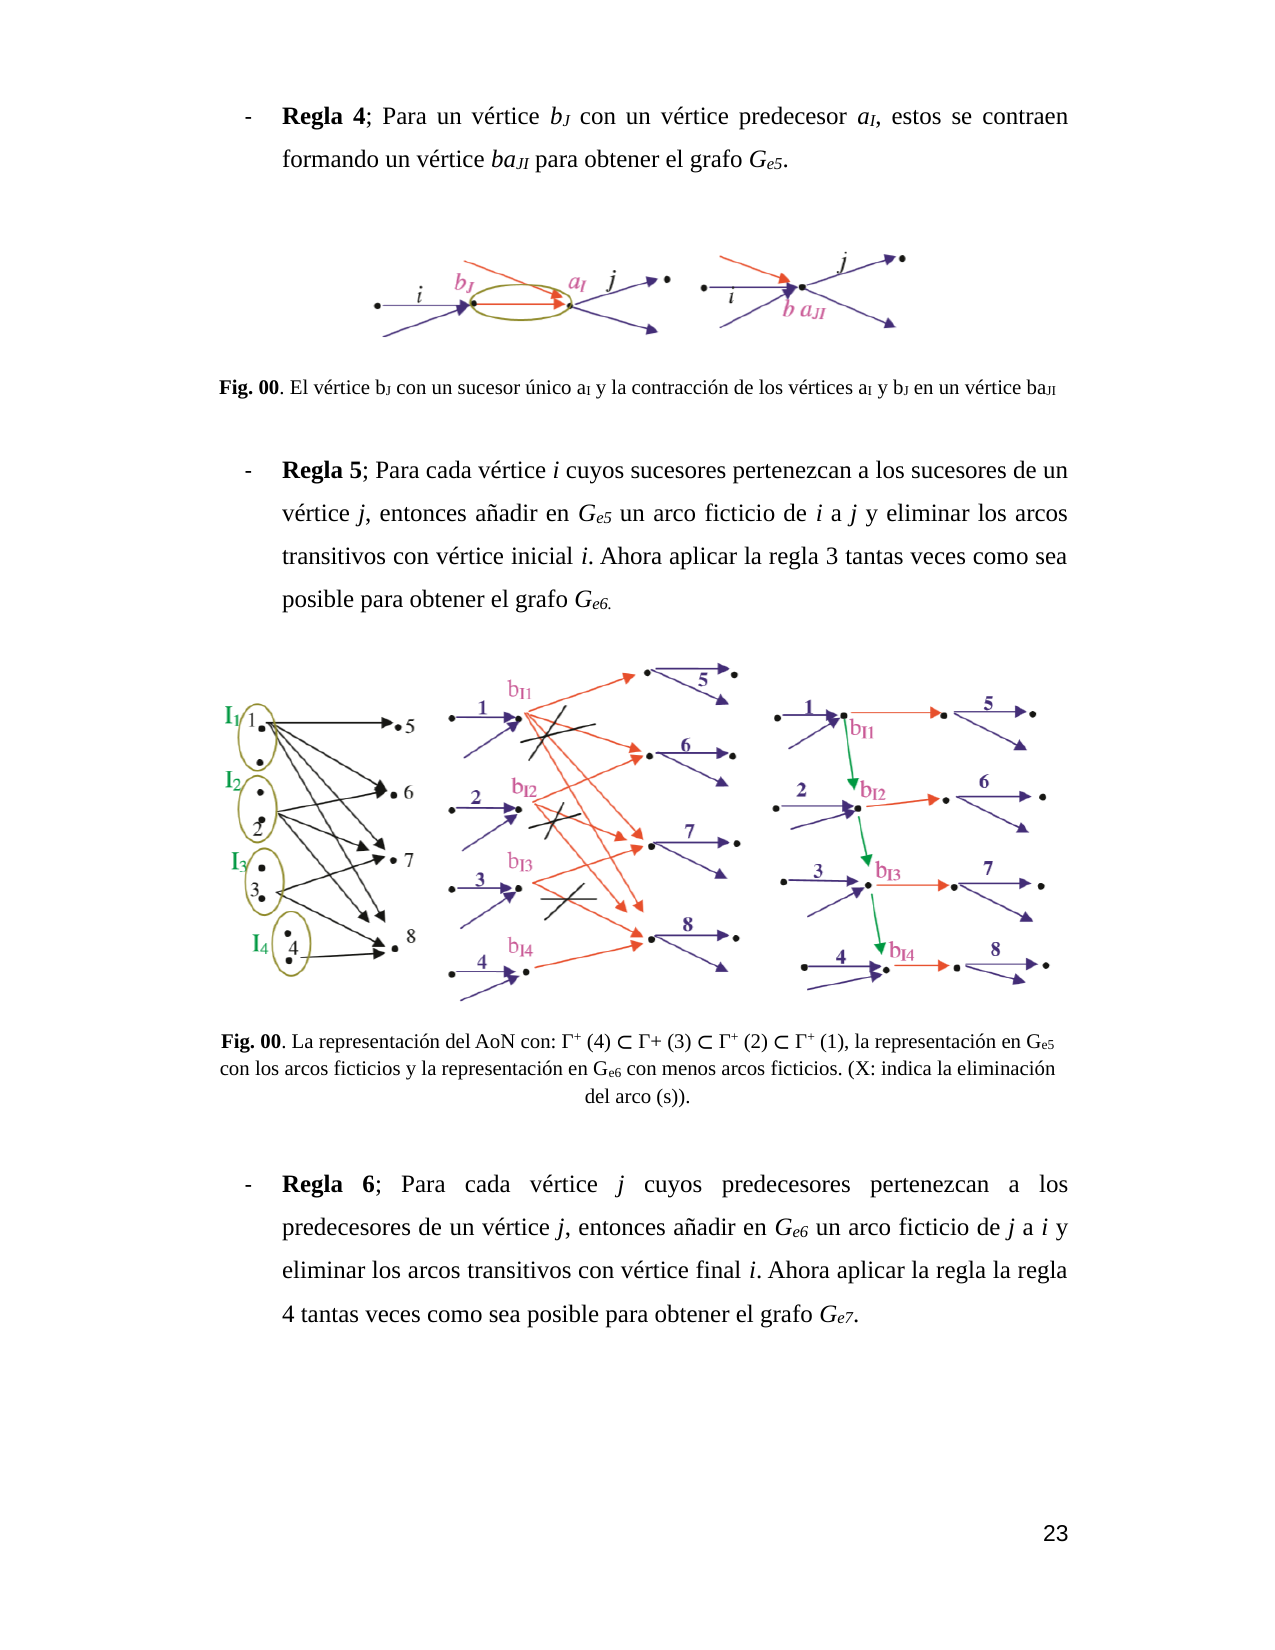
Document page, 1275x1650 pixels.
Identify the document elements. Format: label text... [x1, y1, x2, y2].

list Regla 5; Para cada vértice i cuyos sucesores pertenezcan a los sucesores de un vértice j, entonces añadir en Ge5 un arco ficticio de i a j y eliminar los arcos transitivos con vértice inicial i. Ahora aplicar la regla 3 tantas veces como sea posible para obtener el grafo Ge6. [244, 455, 1068, 613]
picture [206, 639, 1072, 1011]
picture [343, 200, 932, 359]
text Fig. 00. El vértice bJ con un sucesor único aI y la contracción de los vértices aI y bJ en un vértice baJI [207, 374, 1068, 399]
list Regla 6; Para cada vértice j cuyos predecesores pertenezcan a los predecesores de un vértice j, entonces añadir en Ge6 un arco ficticio de j a i y eliminar los arcos transitivos con vértice final i. Ahora aplicar la regla la regla 4 tantas veces como sea posible para obtener el grafo Ge7. [244, 1169, 1068, 1327]
text Fig. 00. La representación del AoN con: Γ+ (4) ⊂ Γ+ (3) ⊂ Γ+ (2) ⊂ Γ+ (1), la representación en Ge5 con los arcos ficticios y la representación en Ge6 con menos arcos ficticios. (X: indica la eliminación del arco (s)). [207, 1027, 1068, 1108]
list Regla 4; Para un vértice bJ con un vértice predecesor aI, estos se contraen formando un vértice baJI para obtener el grafo Ge5. [244, 101, 1068, 173]
